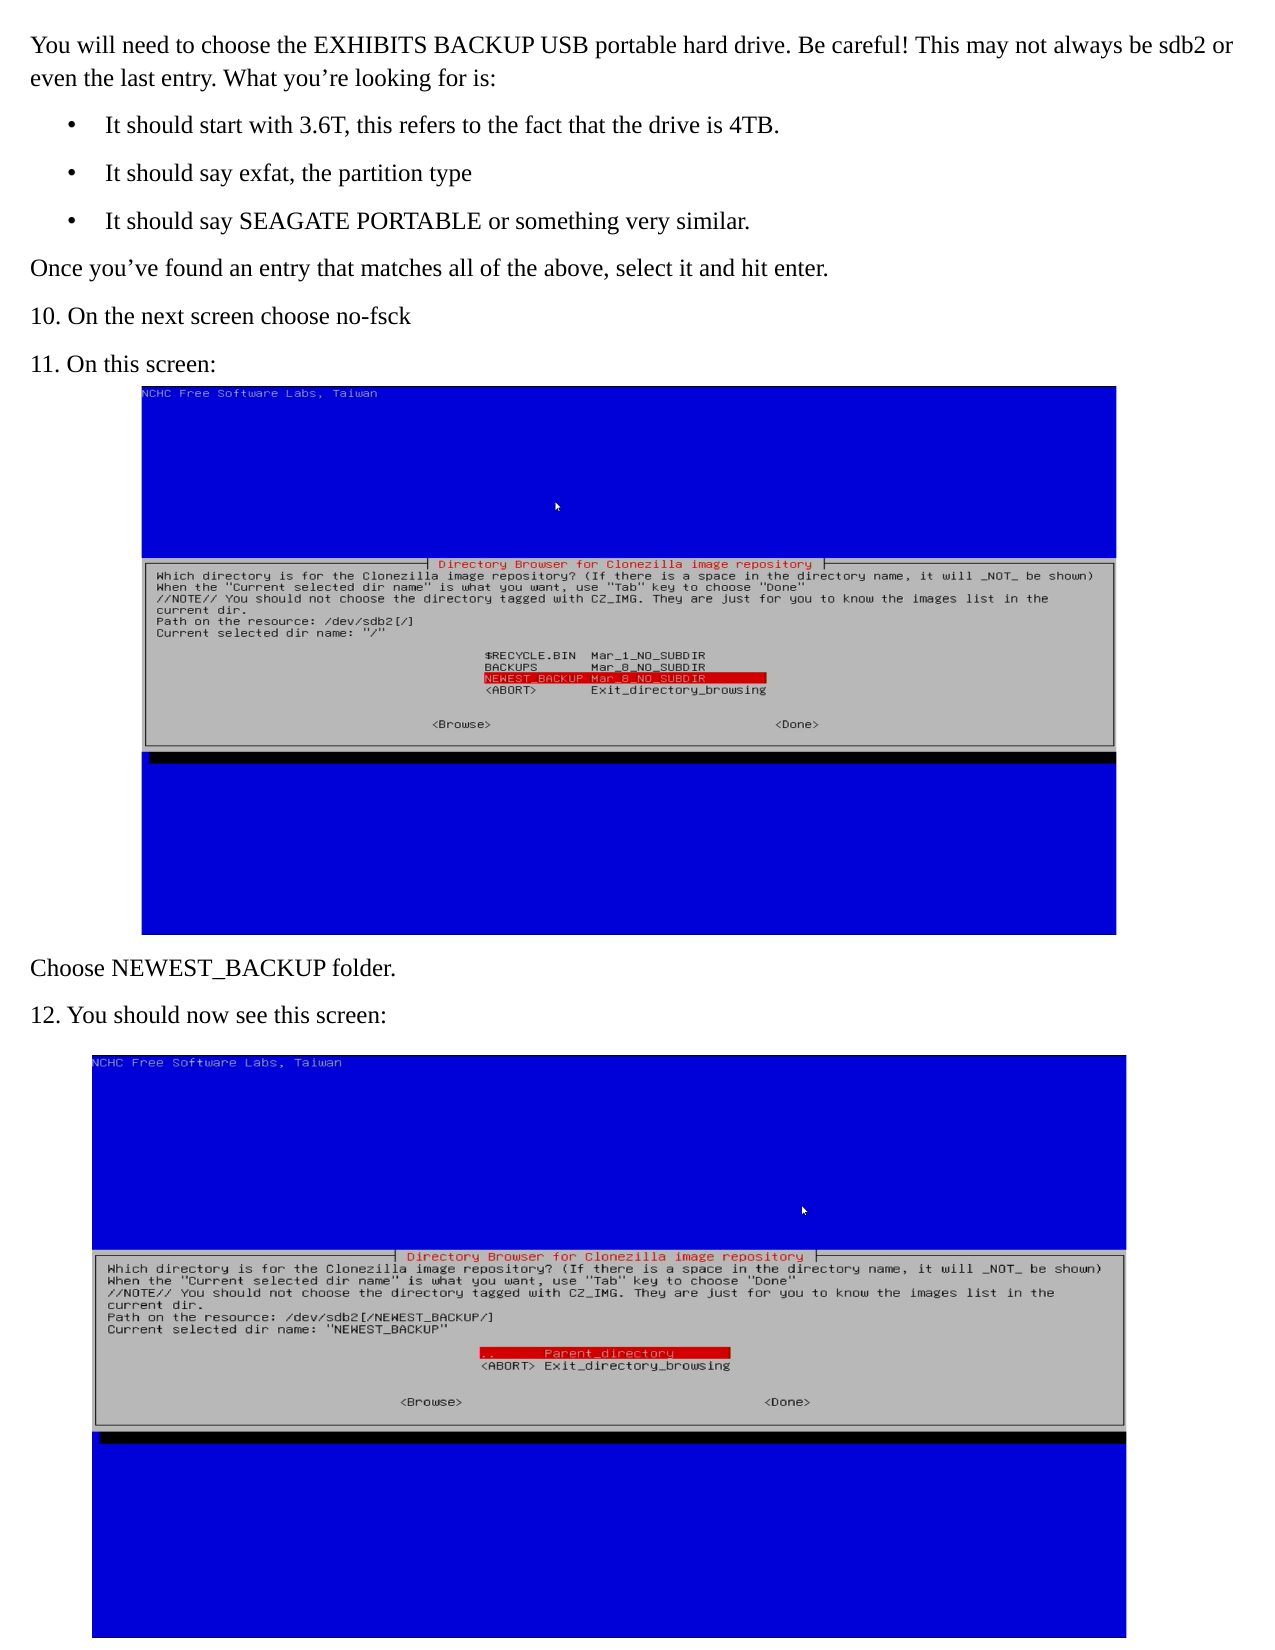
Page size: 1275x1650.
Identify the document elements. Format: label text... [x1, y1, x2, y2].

text You will need to choose the EXHIBITS BACKUP USB portable hard drive. Be careful! This may not always be sdb2 or even the last entry. What you’re looking for is: [30, 30, 1245, 92]
text 11. On this screen: [30, 349, 1245, 377]
text 12. You should now see this screen: [30, 1001, 1245, 1029]
list It should say exfat, the partition type [67, 158, 1245, 187]
text Once you’ve found an entry that matches all of the above, select it and hit enter. [30, 253, 1245, 282]
picture [92, 1055, 1127, 1638]
picture [141, 386, 1117, 935]
list It should start with 3.6T, this refers to the fact that the drive is 4TB. [67, 111, 1245, 139]
list It should say SEAGATE PORTABLE or something very similar. [67, 206, 1245, 234]
text 10. On the next screen choose no-fsck [30, 301, 1245, 330]
text Choose NEWEST_BACKUP folder. [30, 920, 1245, 982]
